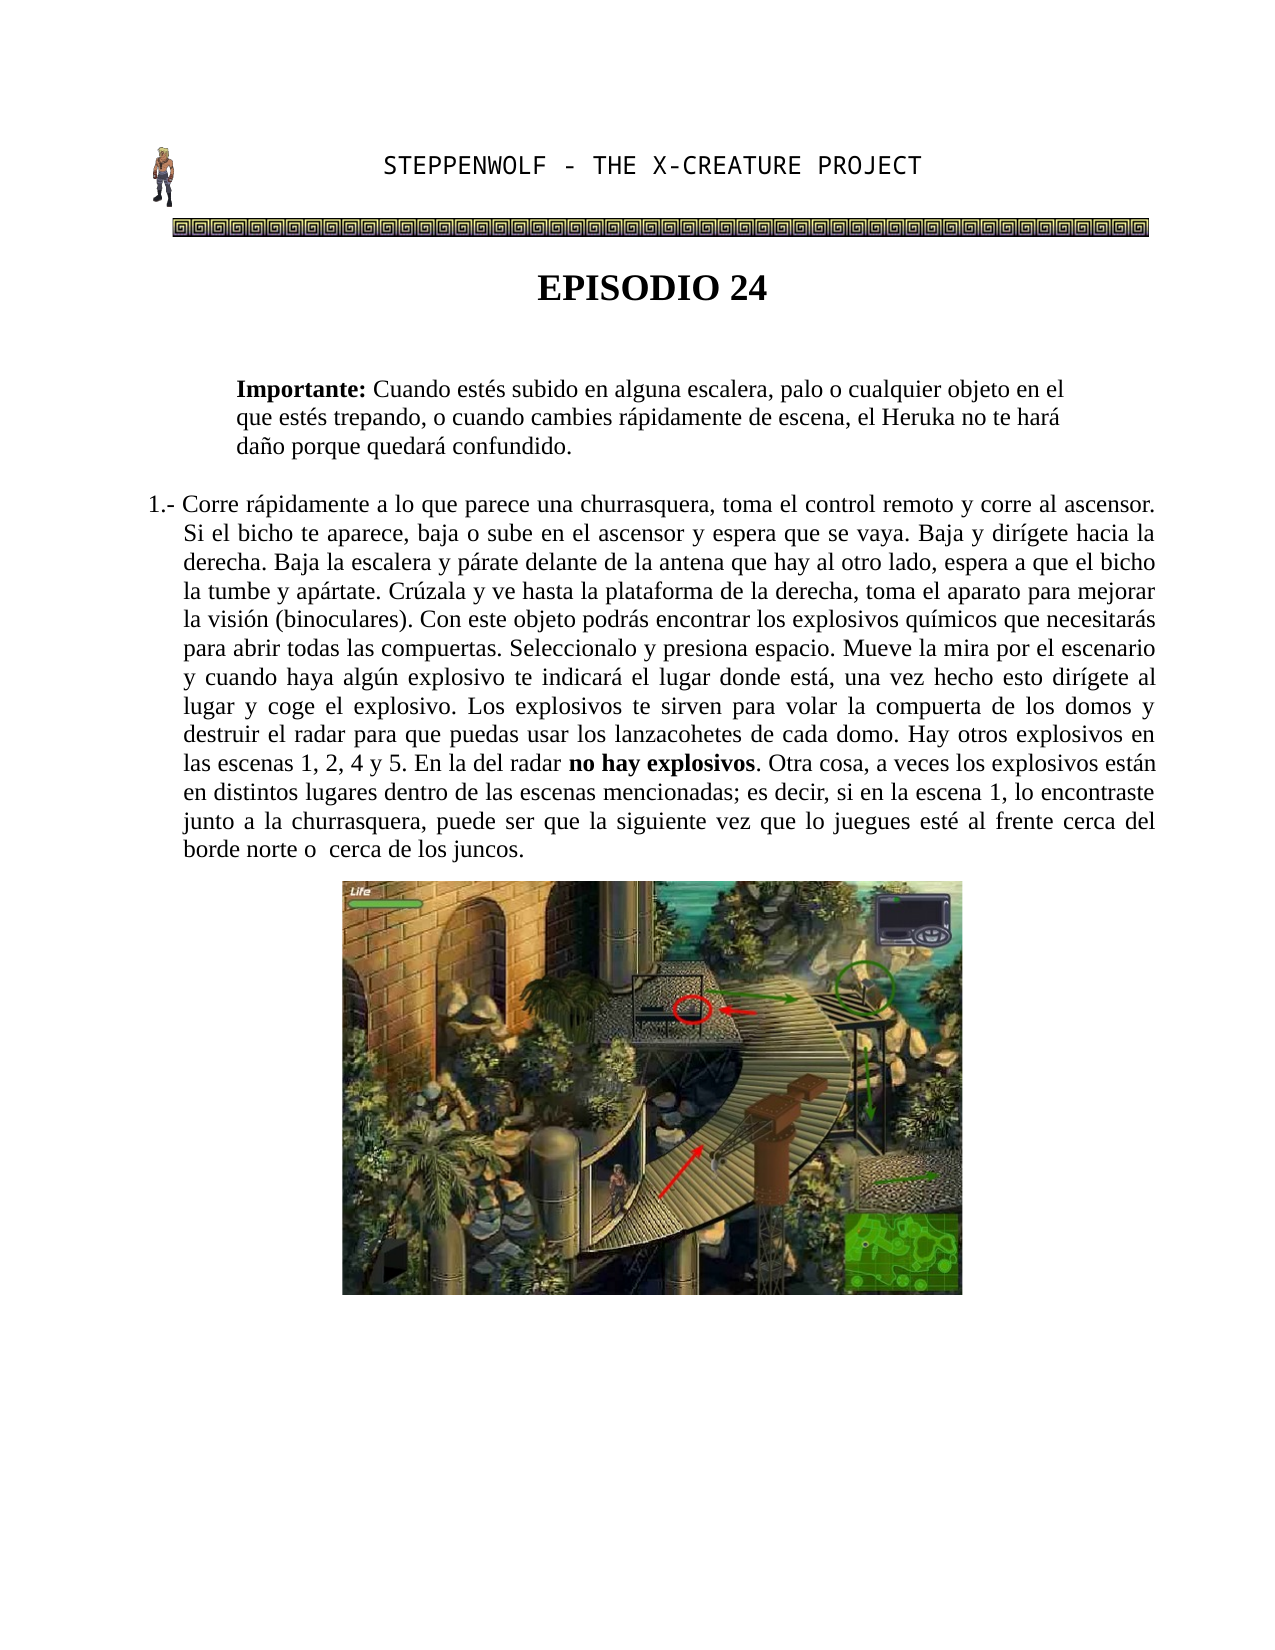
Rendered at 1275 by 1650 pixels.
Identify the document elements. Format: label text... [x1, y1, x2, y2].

text Importante: Cuando estés subido en alguna escalera, palo o cualquier objeto en el que estés trepando, o cuando cambies rápidamente de escena, el Heruka no te hará daño porque quedará confundido. [236, 374, 1068, 460]
picture [342, 881, 963, 1295]
picture [147, 147, 181, 207]
text 1.- Corre rápidamente a lo que parece una churrasquera, toma el control remoto y corre al ascensor. Si el bicho te aparece, baja o sube en el ascensor y espera que se vaya. Baja y dirígete hacia la derecha. Baja la escalera y párate delante de la antena que hay al otro lado, espera a que el bicho la tumbe y apártate. Crúzala y ve hasta la plataforma de la derecha, toma el aparato para mejorar la visión (binoculares). Con este objeto podrás encontrar los explosivos químicos que necesitarás para abrir todas las compuertas. Seleccionalo y presiona espacio. Mueve la mira por el escenario y cuando haya algún explosivo te indicará el lugar donde está, una vez hecho esto dirígete al lugar y coge el explosivo. Los explosivos te sirven para volar la compuerta de los domos y destruir el radar para que puedas usar los lanzacohetes de cada domo. Hay otros explosivos en las escenas 1, 2, 4 y 5. En la del radar no hay explosivos. Otra cosa, a veces los explosivos están en distintos lugares dentro de las escenas mencionadas; es decir, si en la escena 1, lo encontraste junto a la churrasquera, puede ser que la siguiente vez que lo juegues esté al frente cerca del borde norte o cerca de los juncos. [148, 489, 1157, 863]
subtitle EPISODIO 24 [148, 266, 1157, 309]
picture [172, 218, 1149, 237]
